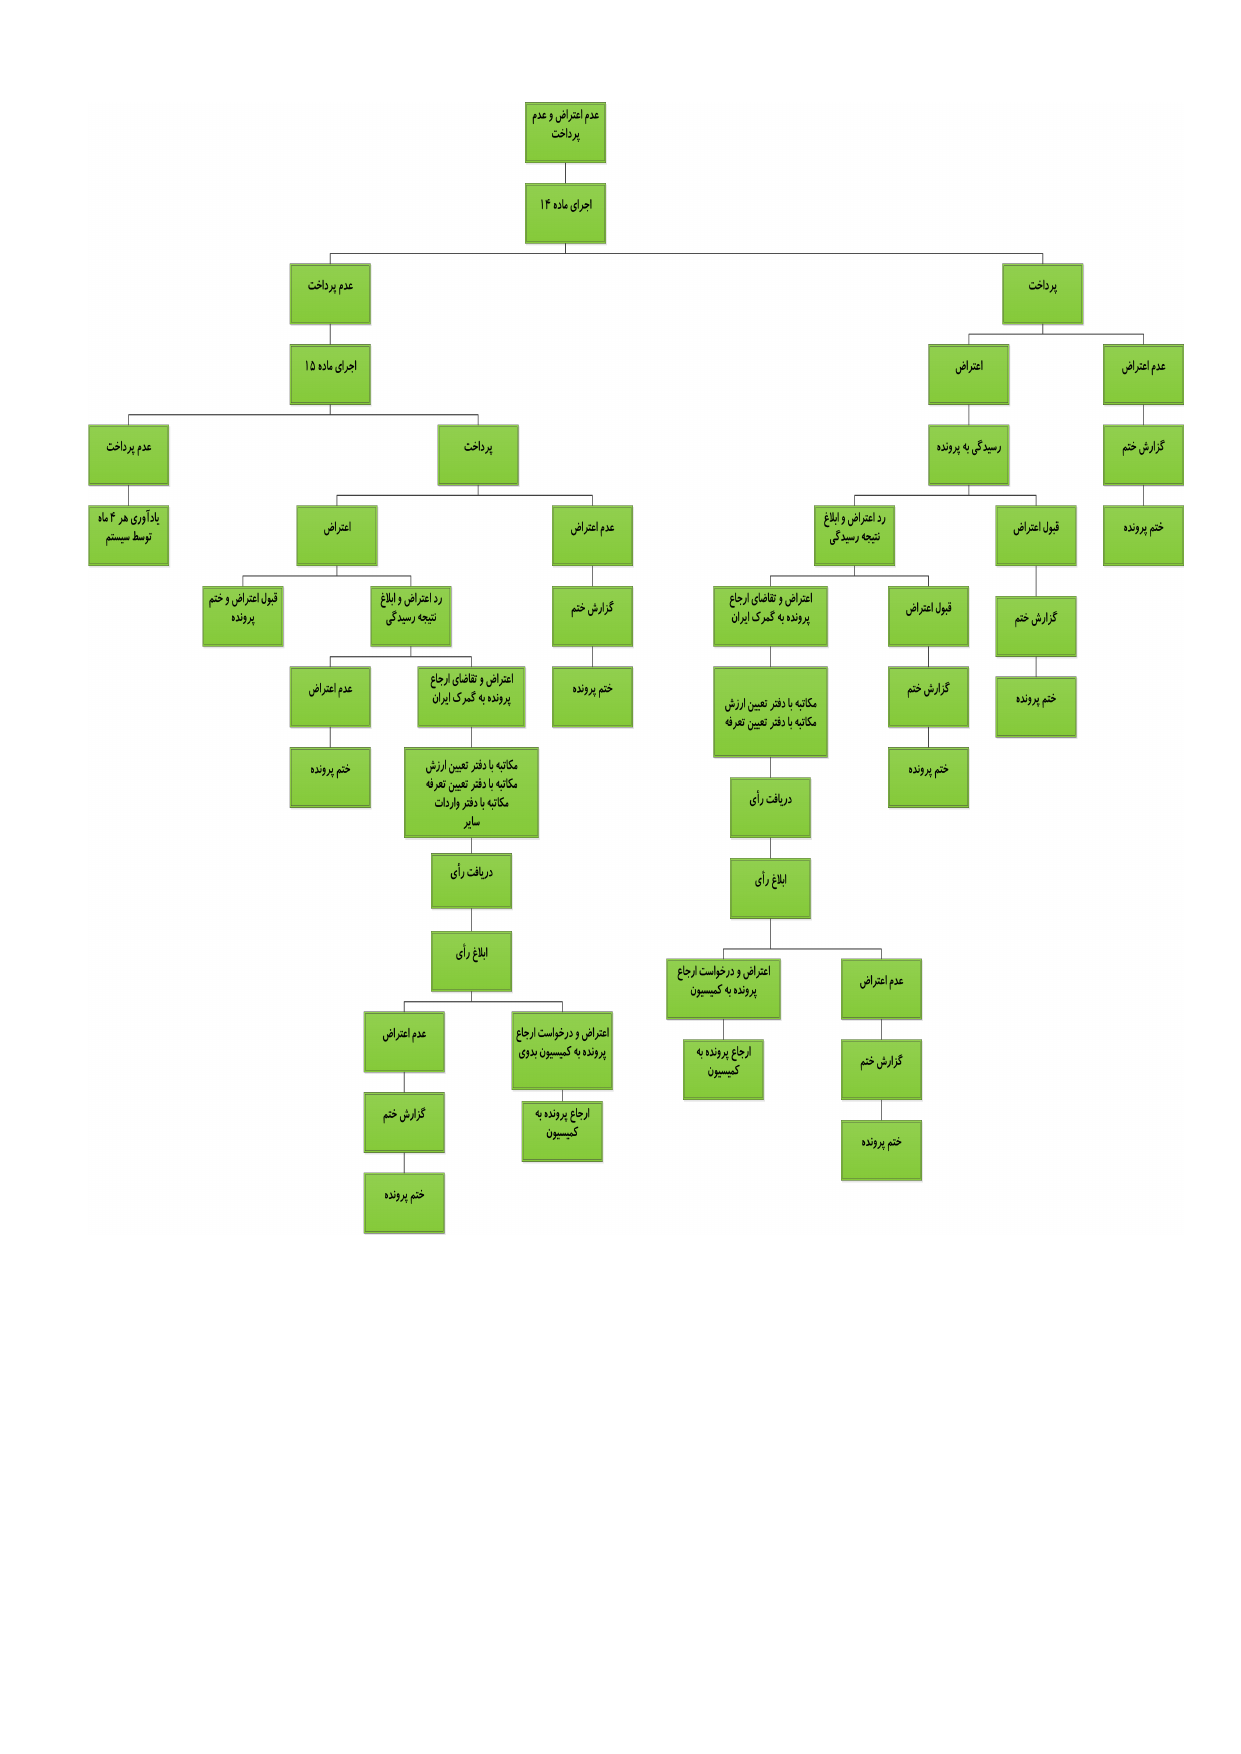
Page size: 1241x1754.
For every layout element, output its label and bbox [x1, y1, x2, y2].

picture [88, 102, 1184, 1235]
